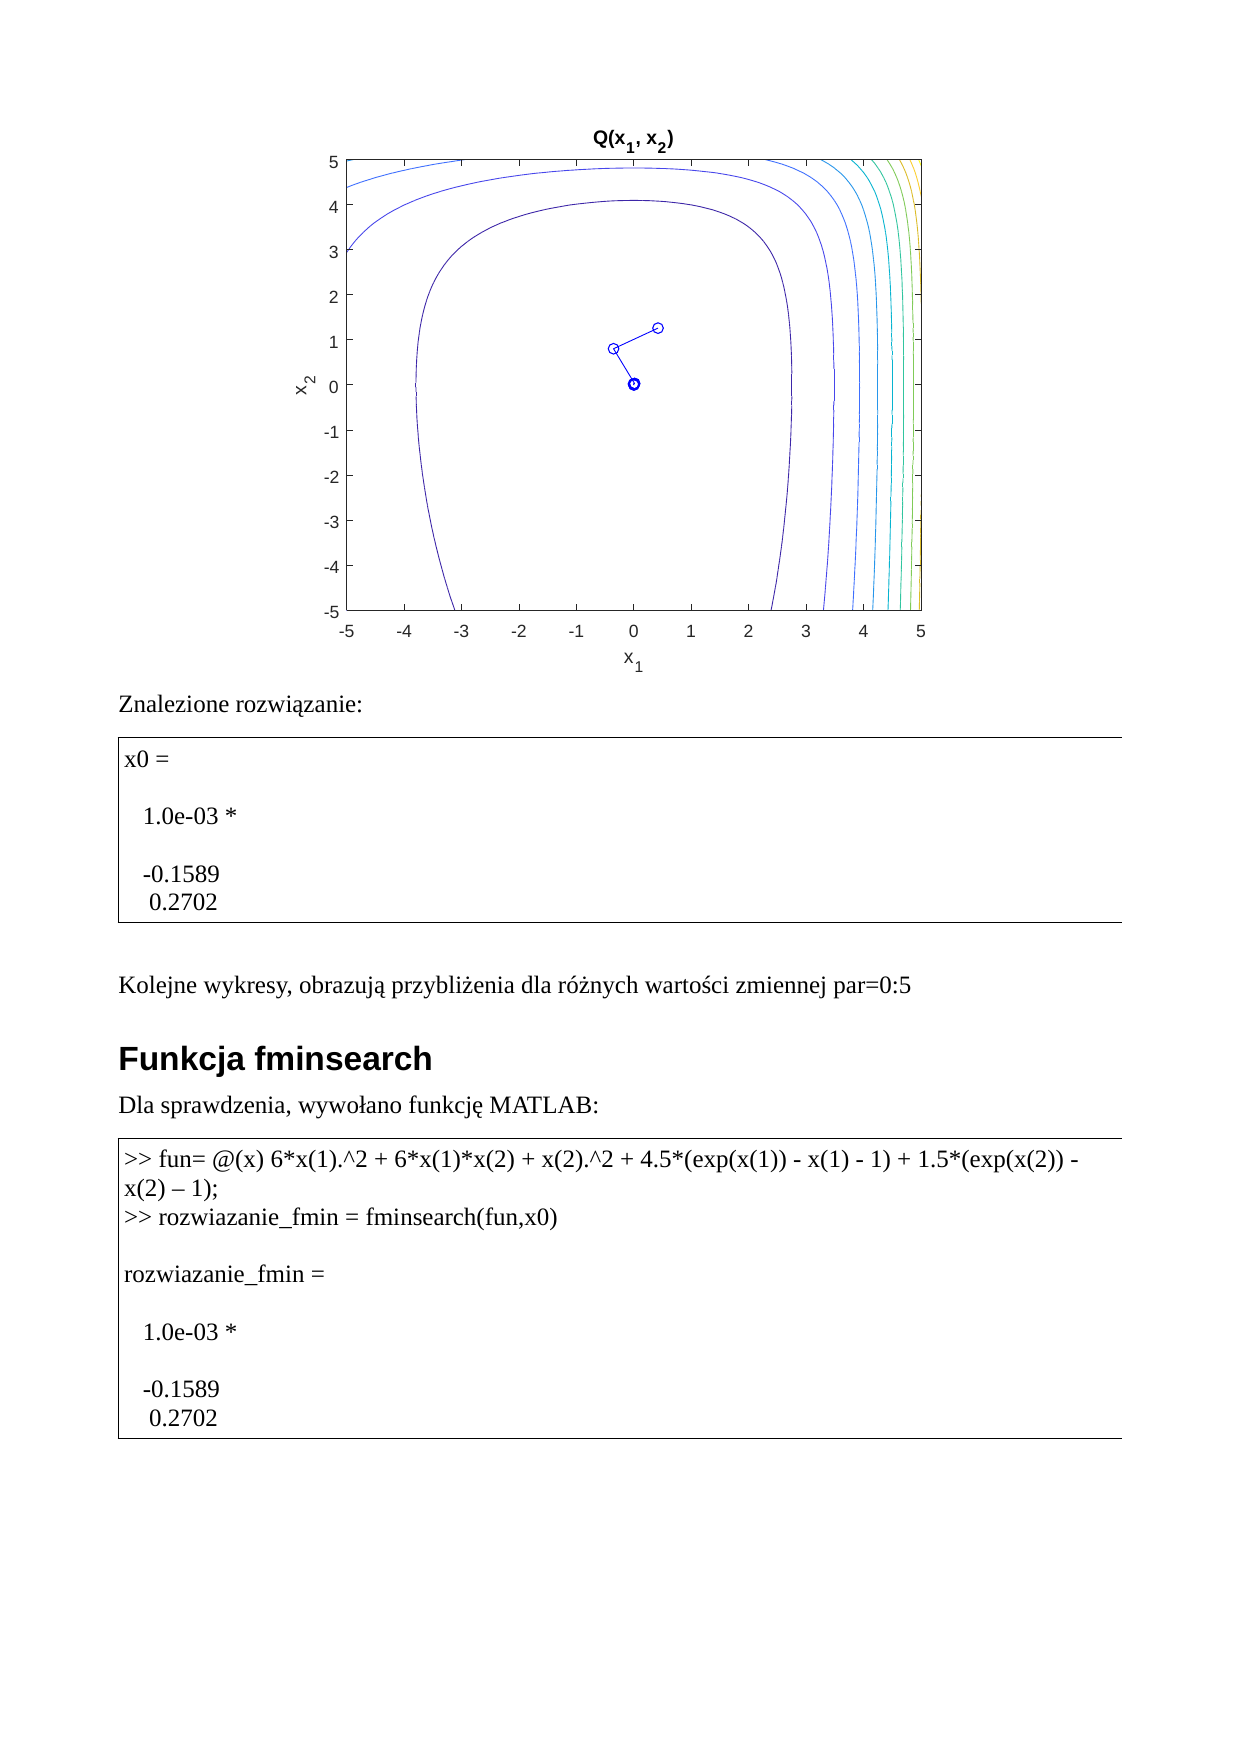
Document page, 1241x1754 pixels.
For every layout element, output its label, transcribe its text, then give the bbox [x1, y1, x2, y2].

table_header >> fun= @(x) 6*x(1).^2 + 6*x(1)*x(2) + x(2).^2 + 4.5*(exp(x(1)) - x(1) - 1) + 1.5*(exp(x(2)) - x(2) – 1); >> rozwiazanie_fmin = fminsearch(fun,x0) rozwiazanie_fmin = 1.0e-03 * -0.1589 0.2702 [119, 1139, 1122, 1438]
subtitle Funkcja fminsearch [118, 1039, 1122, 1078]
table_header x0 = 1.0e-03 * -0.1589 0.2702 [119, 738, 1122, 922]
text Kolejne wykresy, obrazują przybliżenia dla różnych wartości zmiennej par=0:5 [118, 971, 1122, 999]
text Dla sprawdzenia, wywołano funkcję MATLAB: [118, 1090, 1122, 1119]
text Znalezione rozwiązanie: [118, 689, 1122, 718]
